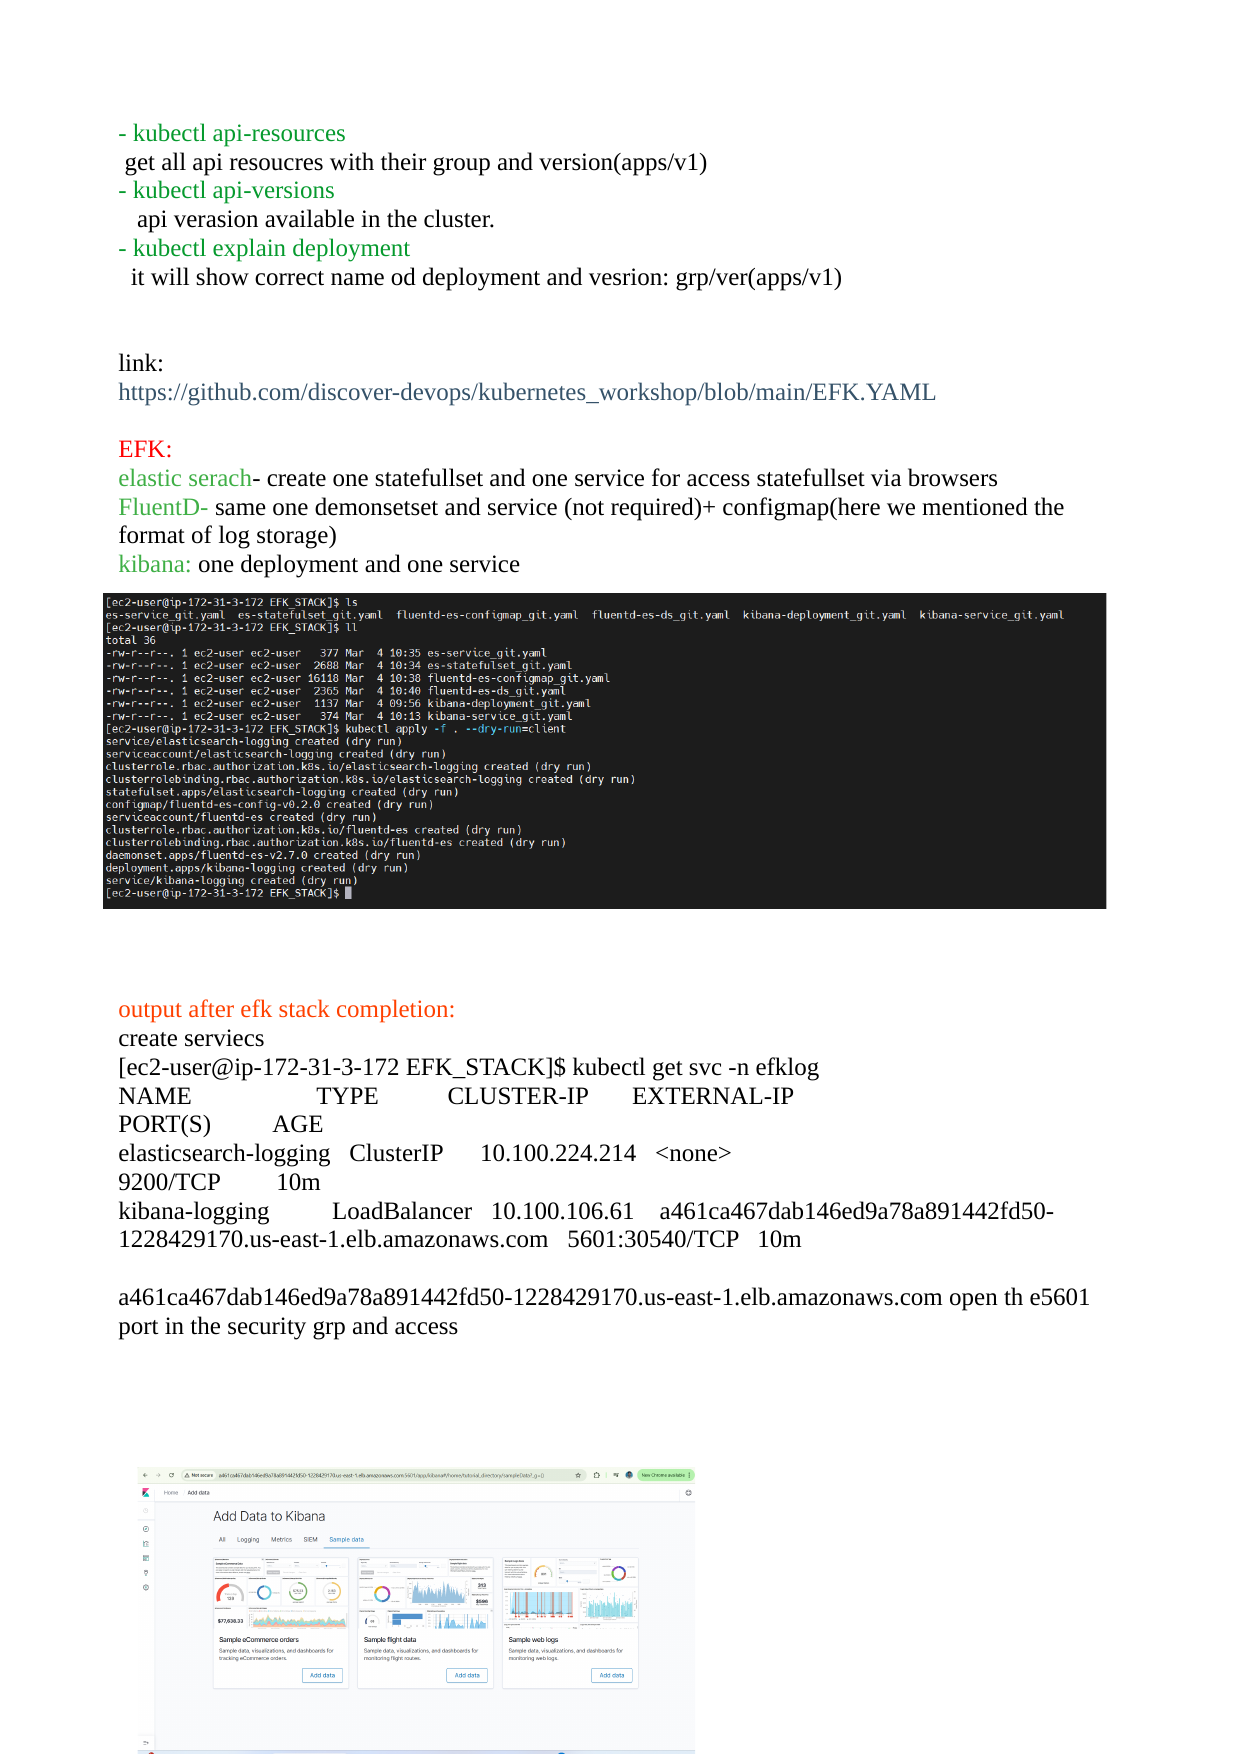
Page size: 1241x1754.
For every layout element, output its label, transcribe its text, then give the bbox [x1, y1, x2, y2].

picture [137, 1467, 696, 1754]
text kibana-logging LoadBalancer 10.100.106.61 a461ca467dab146ed9a78a891442fd50-1228429170.us-east-1.elb.amazonaws.com 5601:30540/TCP 10m [118, 1196, 1122, 1253]
picture [102, 593, 1107, 909]
text elasticsearch-logging ClusterIP 10.100.224.214 <none> 9200/TCP 10m [118, 1138, 1122, 1196]
text a461ca467dab146ed9a78a891442fd50-1228429170.us-east-1.elb.amazonaws.com open th e5601 port in the security grp and access [118, 1282, 1122, 1339]
text EFK: elastic serach- create one statefullset and one service for access statefullset via browsers [118, 434, 1122, 492]
text NAME TYPE CLUSTER-IP EXTERNAL-IP PORT(S) AGE [118, 1081, 1122, 1138]
text it will show correct name od deployment and vesrion: grp/ver(apps/v1) [118, 262, 1122, 291]
text - kubectl api-resources get all api resoucres with their group and version(apps/v1) [118, 118, 1122, 176]
text kibana: one deployment and one service [118, 549, 1122, 578]
text output after efk stack completion: create serviecs [ec2-user@ip-172-31-3-172 EFK_STACK]$ kubectl get svc -n efklog [118, 994, 1122, 1081]
text - kubectl explain deployment [118, 233, 1122, 262]
text api verasion available in the cluster. [118, 204, 1122, 233]
text FluentD- same one demonsetset and service (not required)+ configmap(here we mentioned the format of log storage) [118, 492, 1122, 549]
text link: https://github.com/discover-devops/kubernetes_workshop/blob/main/EFK.YAML [118, 348, 1122, 406]
text - kubectl api-versions [118, 176, 1122, 204]
